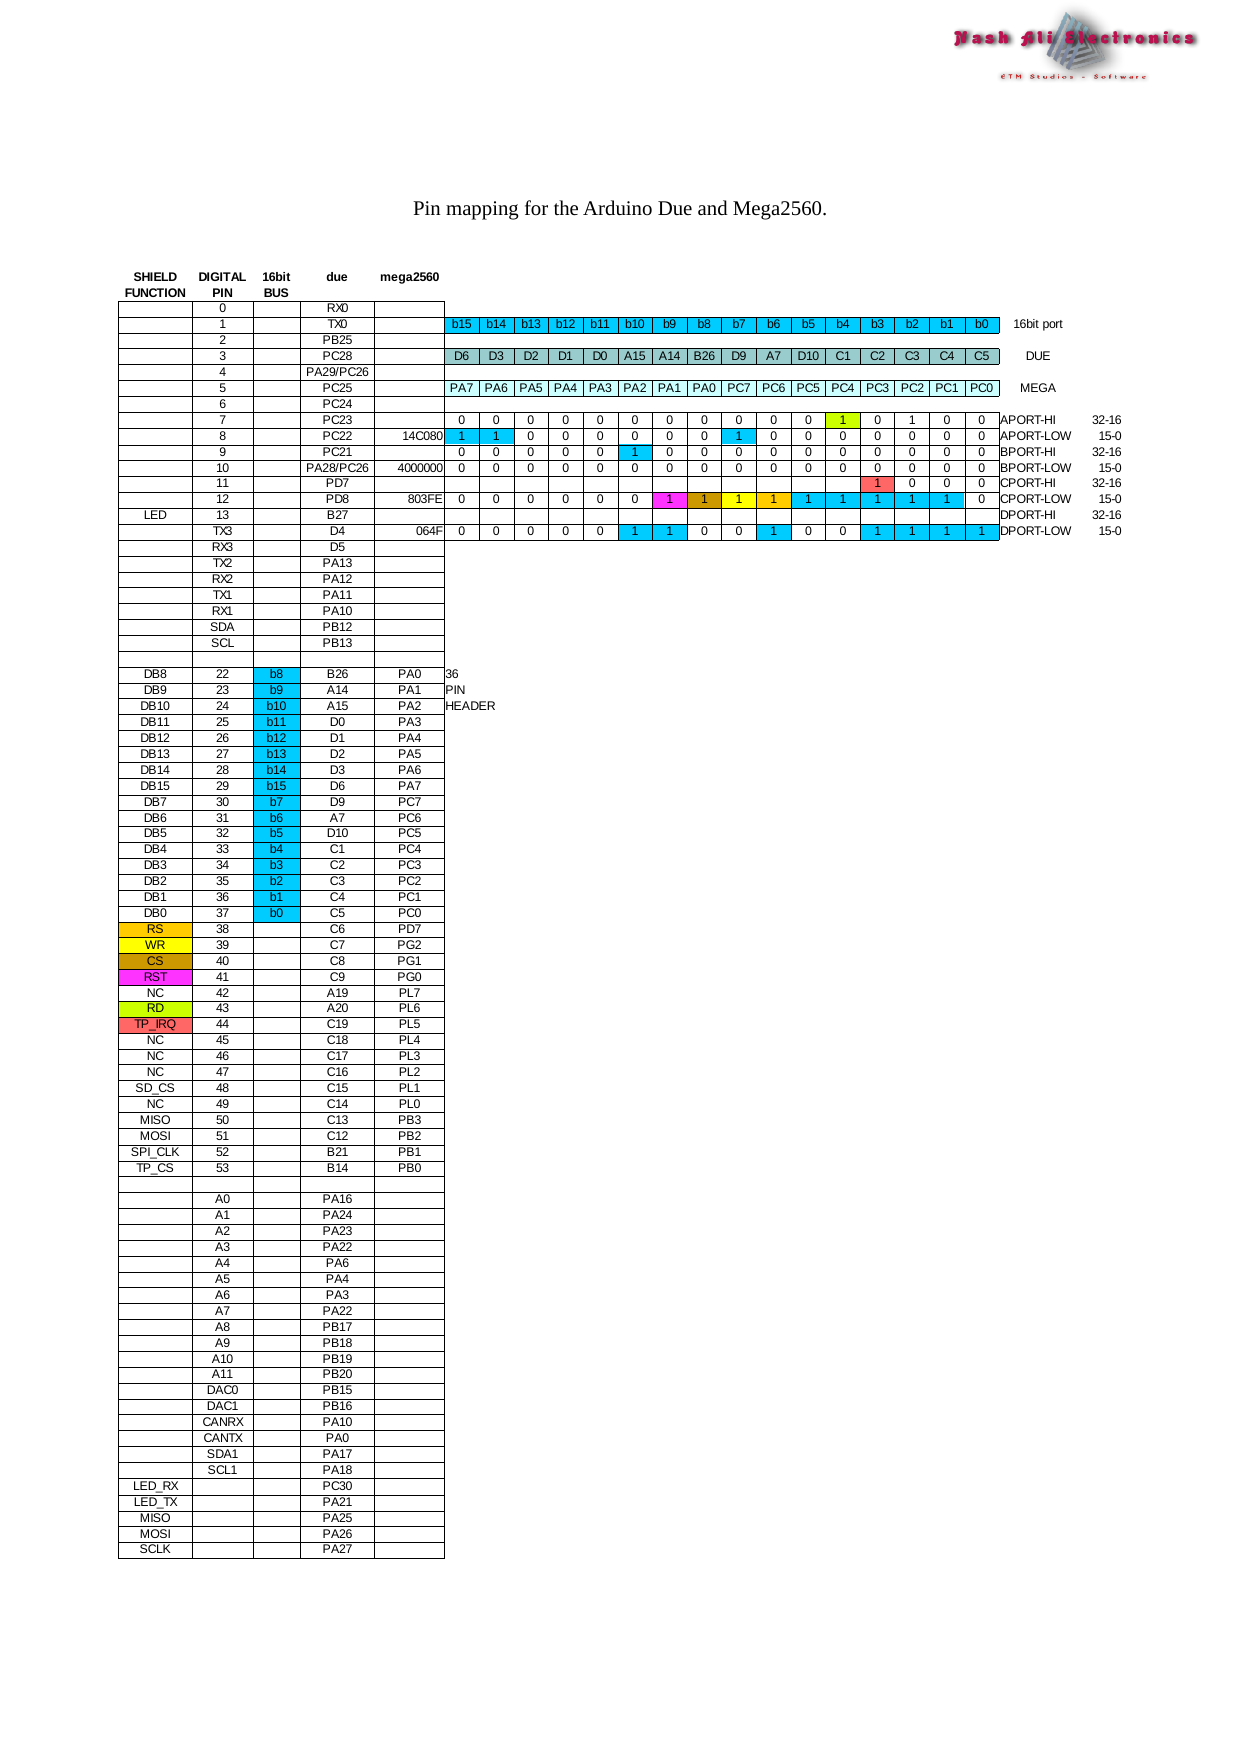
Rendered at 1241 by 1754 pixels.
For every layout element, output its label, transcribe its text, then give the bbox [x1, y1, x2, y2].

picture [917, 0, 1240, 89]
text Pin mapping for the Arduino Due and Mega2560. [118, 196, 1122, 220]
